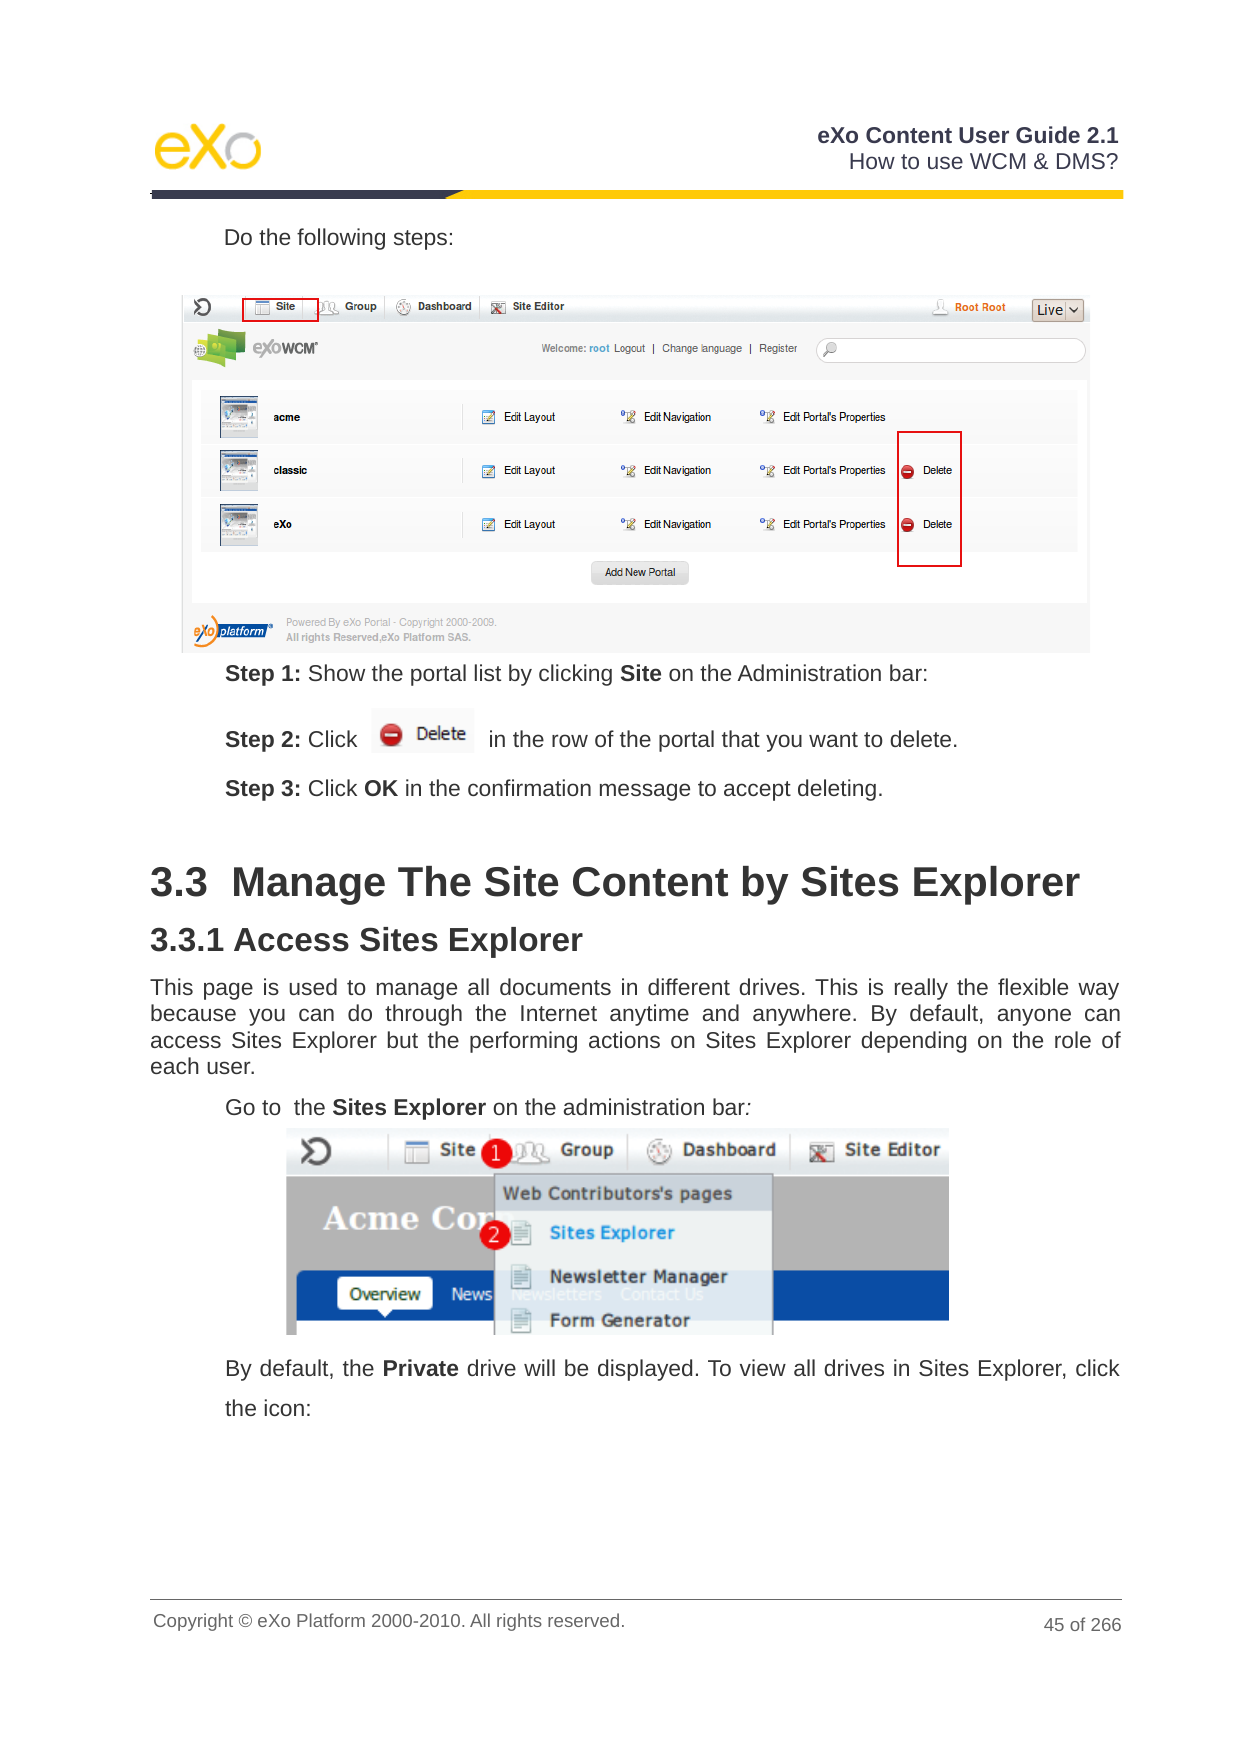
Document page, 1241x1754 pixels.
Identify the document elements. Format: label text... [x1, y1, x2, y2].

text This page is used to manage all documents in different drives. This is really the flexible way because you can do through the Internet anytime and anywhere. By default, anyone can access Sites Explorer but the performing actions on Sites Explorer depending on the role of each user. [150, 974, 1122, 1079]
picture [286, 1128, 949, 1335]
picture [181, 295, 1091, 653]
list Step 2: Click in the row of the portal that you want to delete. [187, 701, 1122, 760]
list Step 3: Click OK in the confirmation message to accept deleting. [187, 775, 1122, 801]
subtitle Manage The Site Content by Sites Explorer [150, 857, 1122, 905]
picture [151, 190, 1124, 199]
list Go to the Sites Explorer on the administration bar: [187, 1094, 1122, 1121]
picture [155, 123, 262, 170]
text Do the following steps: [223, 223, 1122, 250]
list By default, the Private drive will be displayed. To view all drives in Sites Explorer, click the icon: [187, 1128, 1122, 1421]
picture [371, 708, 475, 753]
list Step 1: Show the portal list by clicking Site on the Administration bar: [187, 265, 1122, 686]
subtitle Access Sites Explorer [150, 920, 1122, 959]
